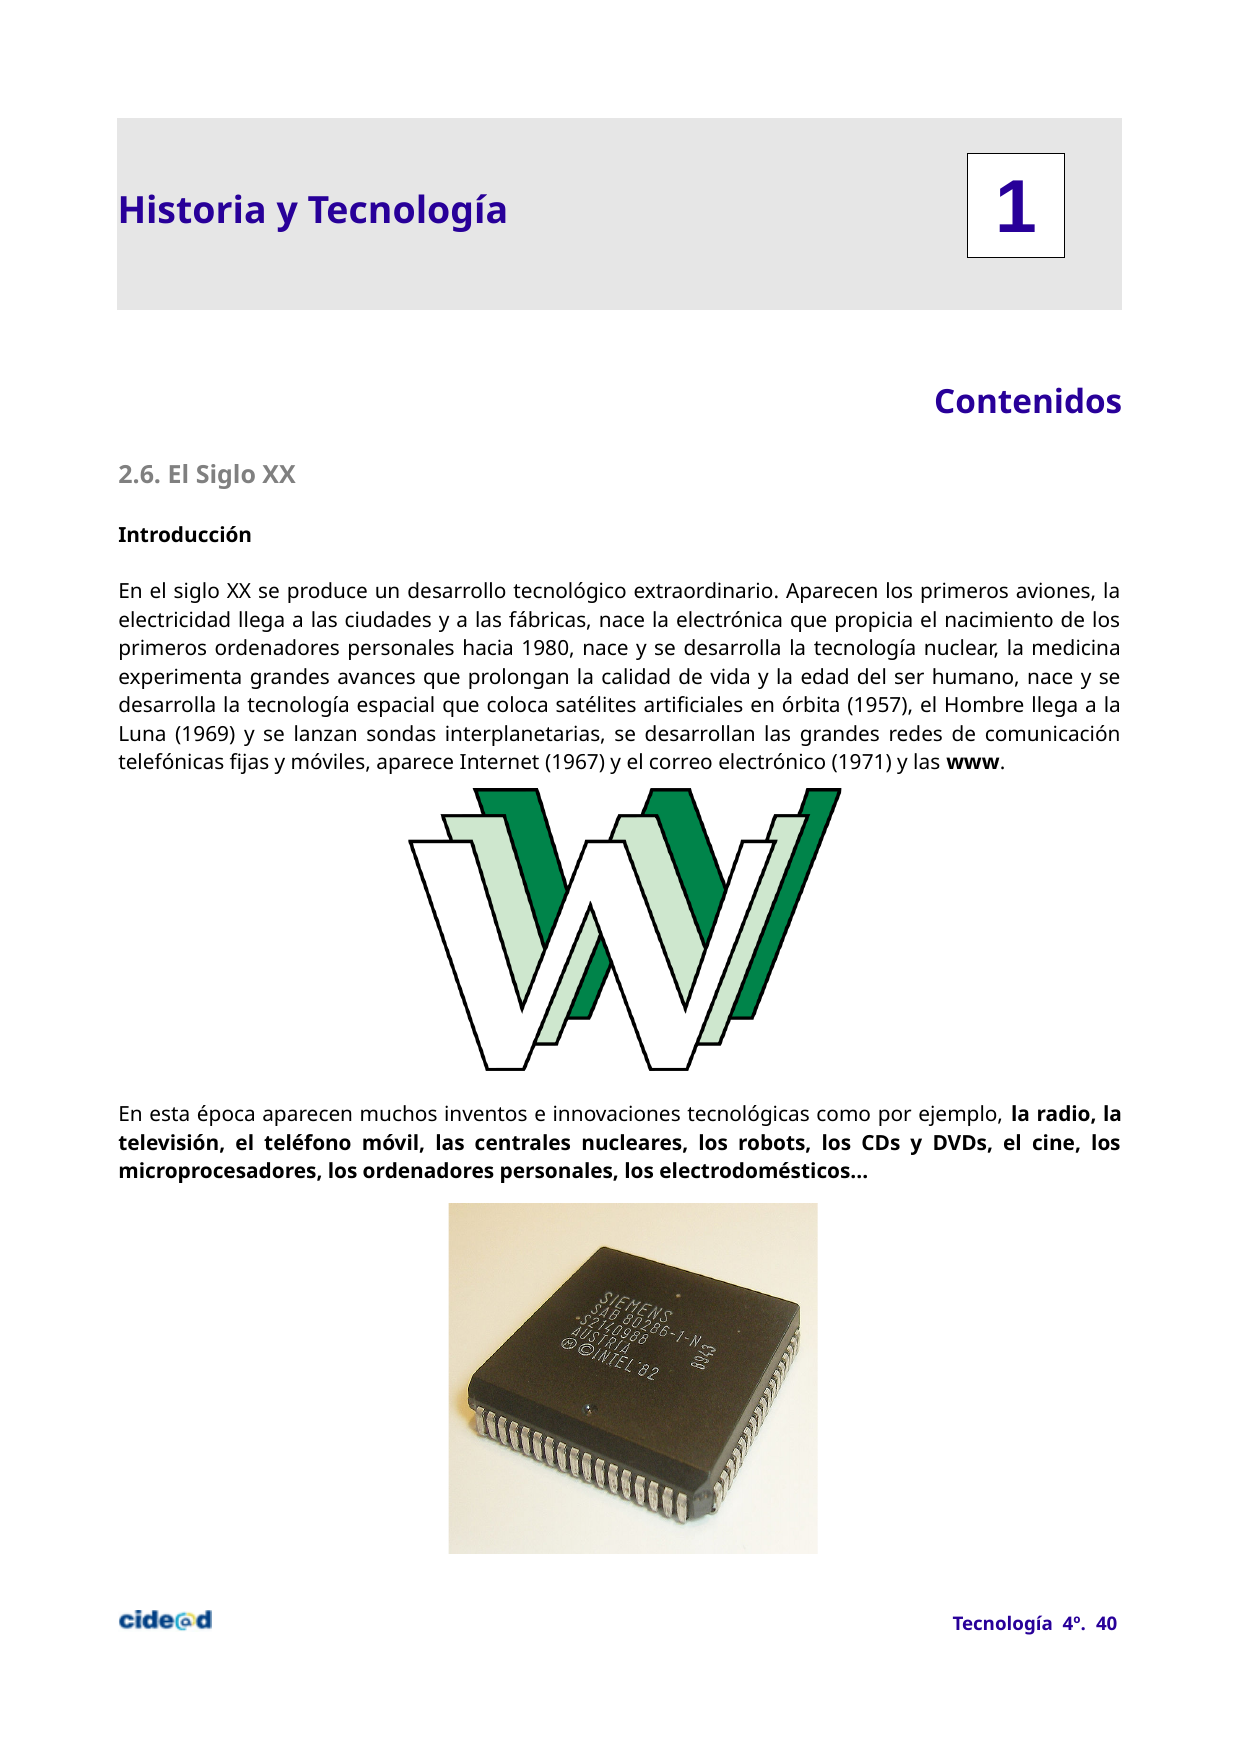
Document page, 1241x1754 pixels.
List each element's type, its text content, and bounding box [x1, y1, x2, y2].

text 2.6. El Siglo XX [118, 457, 1122, 491]
text En el siglo XX se produce un desarrollo tecnológico extraordinario. Aparecen los primeros aviones, la electricidad llega a las ciudades y a las fábricas, nace la electrónica que propicia el nacimiento de los primeros ordenadores personales hacia 1980, nace y se desarrolla la tecnología nuclear, la medicina experimenta grandes avances que prolongan la calidad de vida y la edad del ser humano, nace y se desarrolla la tecnología espacial que coloca satélites artificiales en órbita (1957), el Hombre llega a la Luna (1969) y se lanzan sondas interplanetarias, se desarrollan las grandes redes de comunicación telefónicas fijas y móviles, aparece Internet (1967) y el correo electrónico (1971) y las www. [118, 577, 1122, 776]
text Introducción [118, 520, 1122, 548]
picture [448, 1203, 818, 1554]
picture [408, 788, 842, 1071]
picture [118, 1610, 212, 1632]
text Contenidos [118, 377, 1122, 423]
table_header Historia y Tecnología [117, 118, 1122, 310]
text En esta época aparecen muchos inventos e innovaciones tecnológicas como por ejemplo, la radio, la televisión, el teléfono móvil, las centrales nucleares, los robots, los CDs y DVDs, el cine, los microprocesadores, los ordenadores personales, los electrodomésticos... [118, 1099, 1122, 1185]
